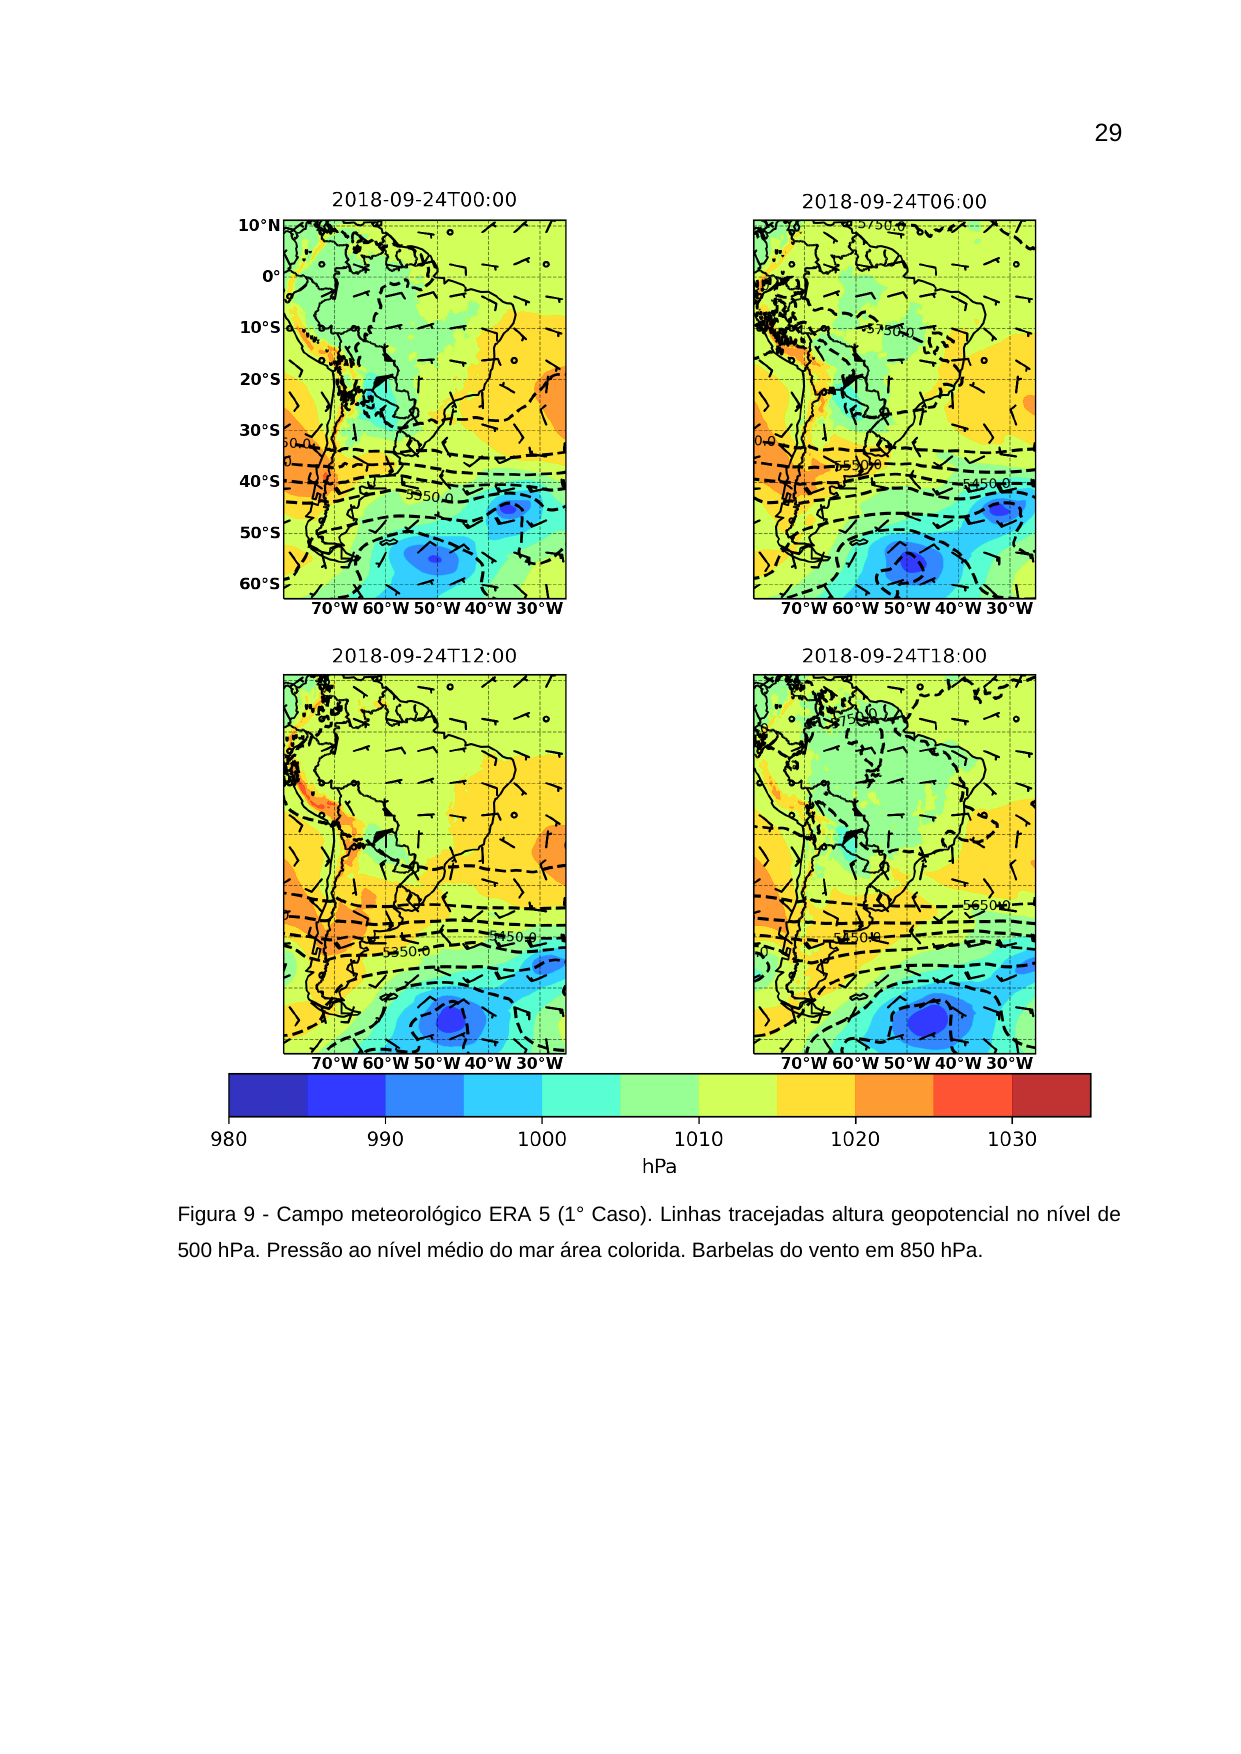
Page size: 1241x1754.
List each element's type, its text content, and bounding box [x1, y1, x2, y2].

text Figura 9 - Campo meteorológico ERA 5 (1° Caso). Linhas tracejadas altura geopotencial no nível de 500 hPa. Pressão ao nível médio do mar área colorida. Barbelas do vento em 850 hPa. [177, 177, 1122, 1262]
picture [196, 177, 1104, 1191]
